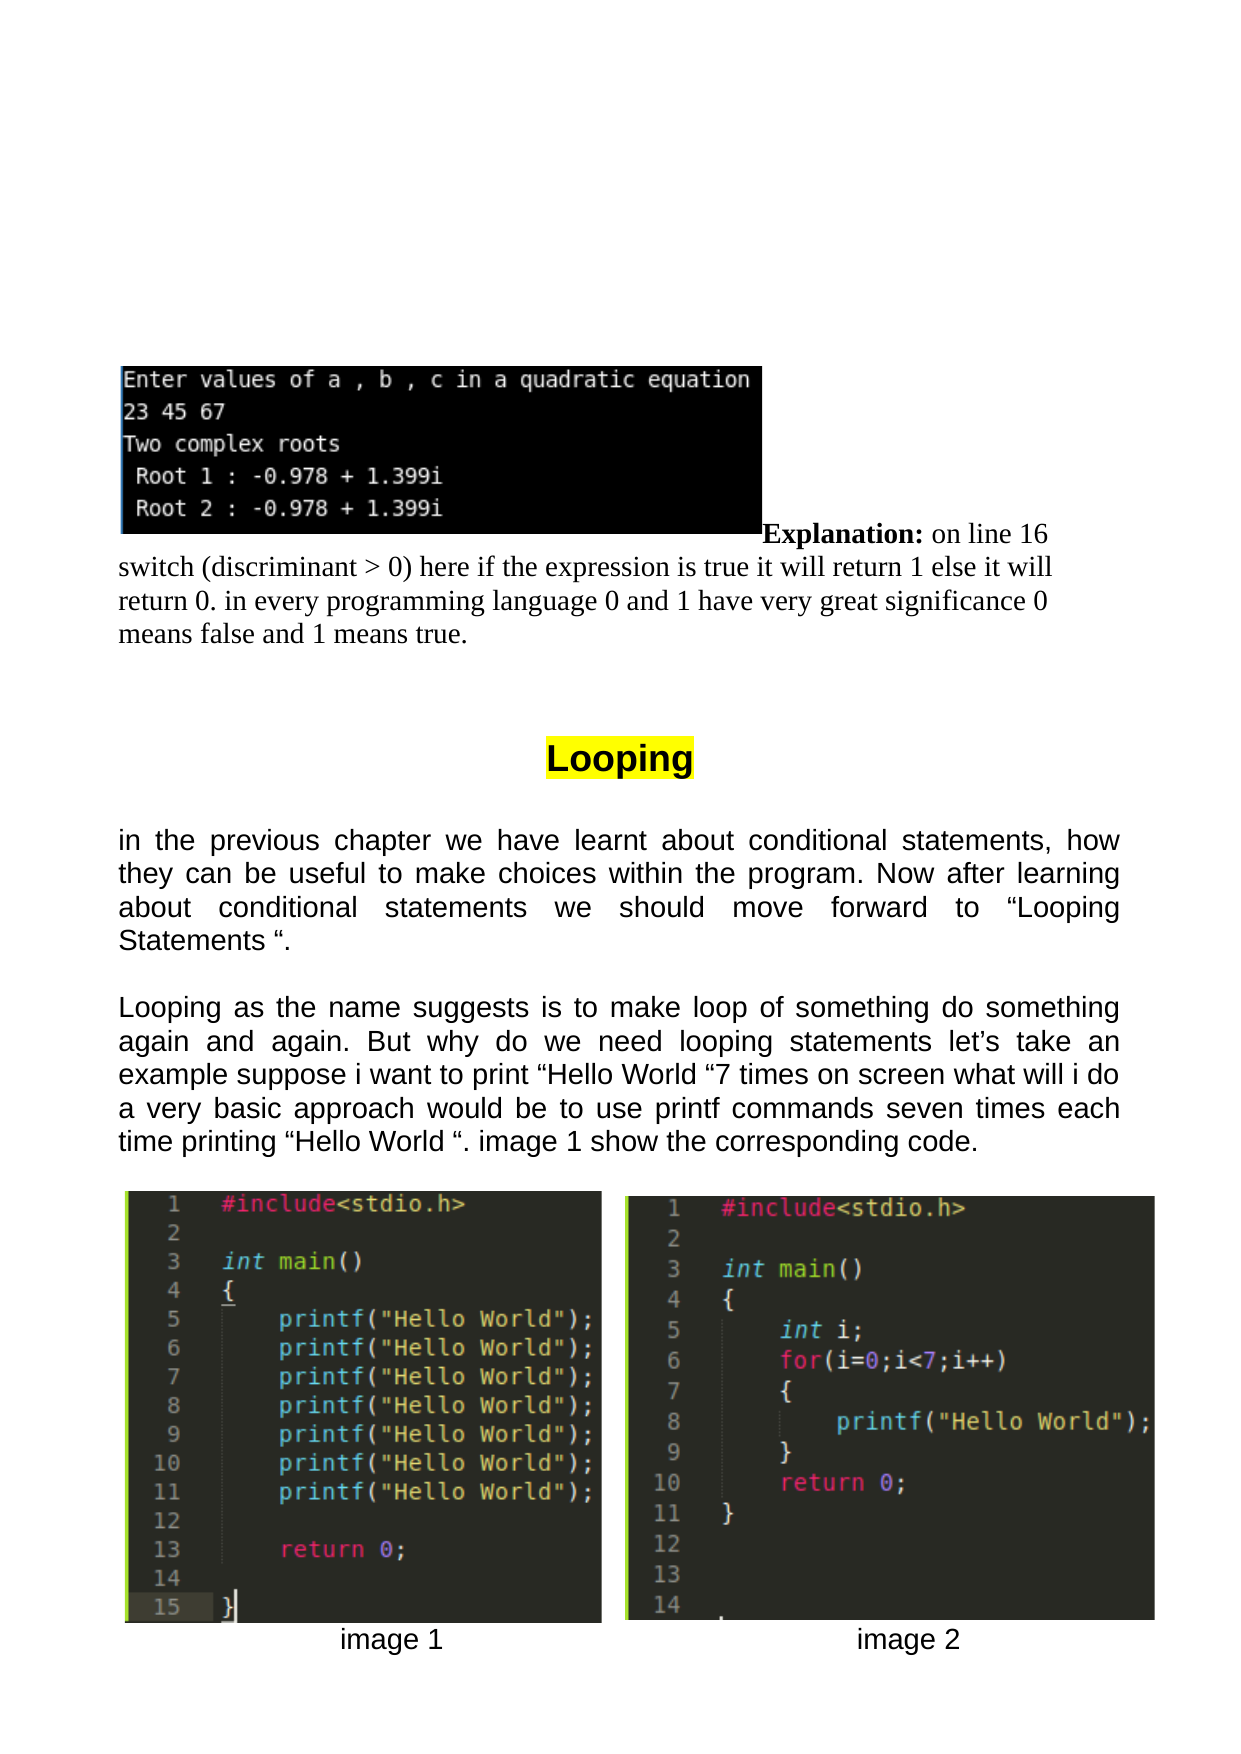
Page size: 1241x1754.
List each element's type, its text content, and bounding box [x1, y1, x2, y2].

text Explanation: on line 16 switch (discriminant > 0) here if the expression is true it will return 1 else it will return 0. in every programming language 0 and 1 have very great significance 0 means false and 1 means true. [118, 516, 1122, 650]
text Looping as the name suggests is to make loop of something do something again and again. But why do we need looping statements let’s take an example suppose i want to print “Hello World “7 times on screen what will i do a very basic approach would be to use printf commands seven times each time printing “Hello World “. image 1 show the corresponding code. [118, 990, 1122, 1158]
text Looping [118, 736, 1122, 779]
text in the previous chapter we have learnt about conditional statements, how they can be useful to make choices within the program. Now after learning about conditional statements we should move forward to “Looping Statements “. [118, 822, 1122, 957]
text image 1 image 2 [118, 1220, 1122, 1656]
